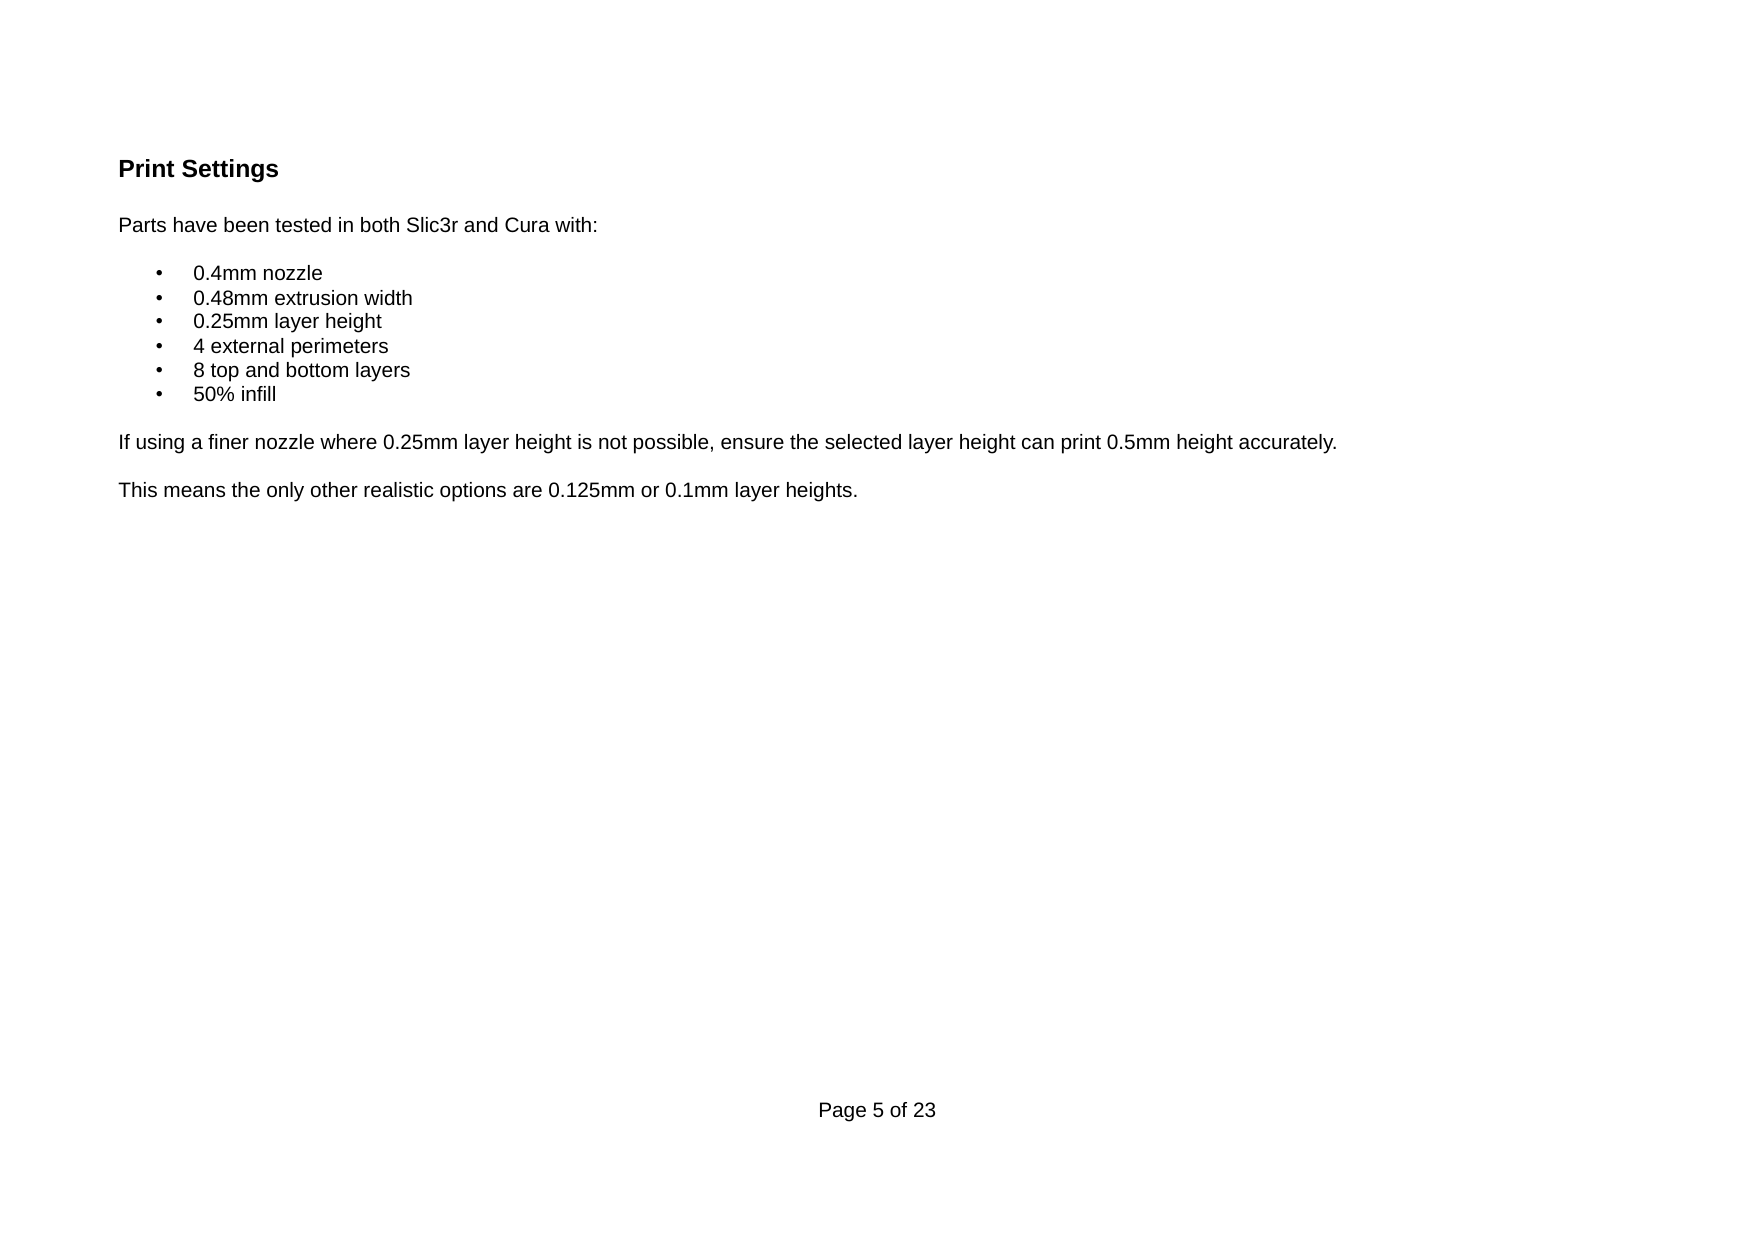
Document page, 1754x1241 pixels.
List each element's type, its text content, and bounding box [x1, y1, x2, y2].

text Parts have been tested in both Slic3r and Cura with: [118, 213, 1636, 237]
list 4 external perimeters [156, 333, 1636, 357]
text This means the only other realistic options are 0.125mm or 0.1mm layer heights. [118, 477, 1636, 501]
list 8 top and bottom layers [156, 357, 1636, 382]
list 50% infill [156, 382, 1636, 406]
text If using a finer nozzle where 0.25mm layer height is not possible, ensure the selected layer height can print 0.5mm height accurately. [118, 429, 1636, 453]
subtitle Print Settings [118, 154, 1636, 183]
list 0.48mm extrusion width [156, 285, 1636, 309]
list 0.25mm layer height [156, 309, 1636, 333]
list 0.4mm nozzle [156, 261, 1636, 285]
